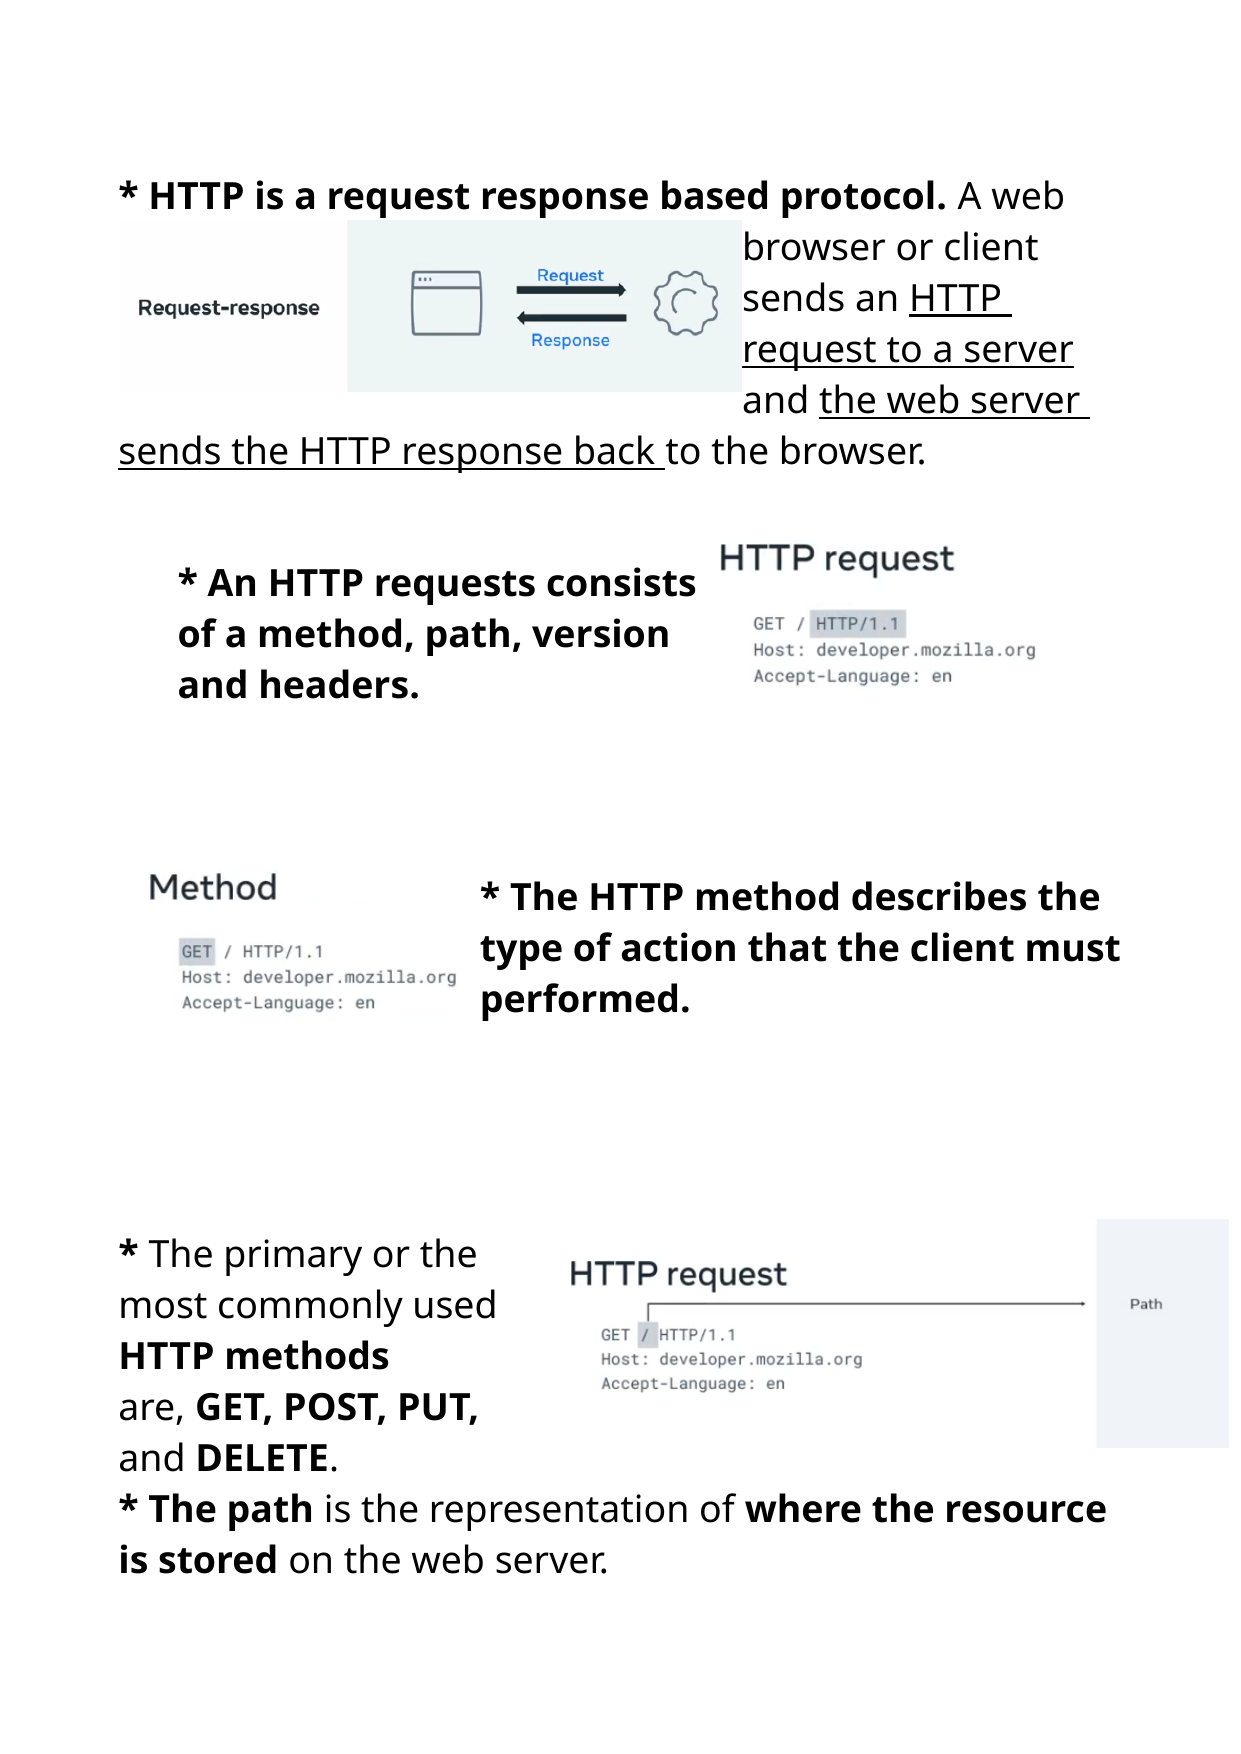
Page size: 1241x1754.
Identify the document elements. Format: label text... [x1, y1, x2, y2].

text * HTTP is a request response based protocol. A web browser or client sends an HTTP request to a server and the web server sends the HTTP response back to the browser. [118, 169, 1122, 475]
picture [126, 829, 480, 1067]
picture [697, 498, 1060, 742]
picture [120, 220, 742, 392]
text * An HTTP requests consists of a method, path, version and headers. [177, 556, 697, 709]
text * The path is the representation of where the resource is stored on the web server. [118, 1483, 1122, 1585]
text * The primary or the most commonly used HTTP methods are, GET, POST, PUT, and DELETE. [118, 1227, 1122, 1483]
text * The HTTP method describes the type of action that the client must performed. [480, 870, 1122, 1023]
picture [548, 1219, 1229, 1448]
